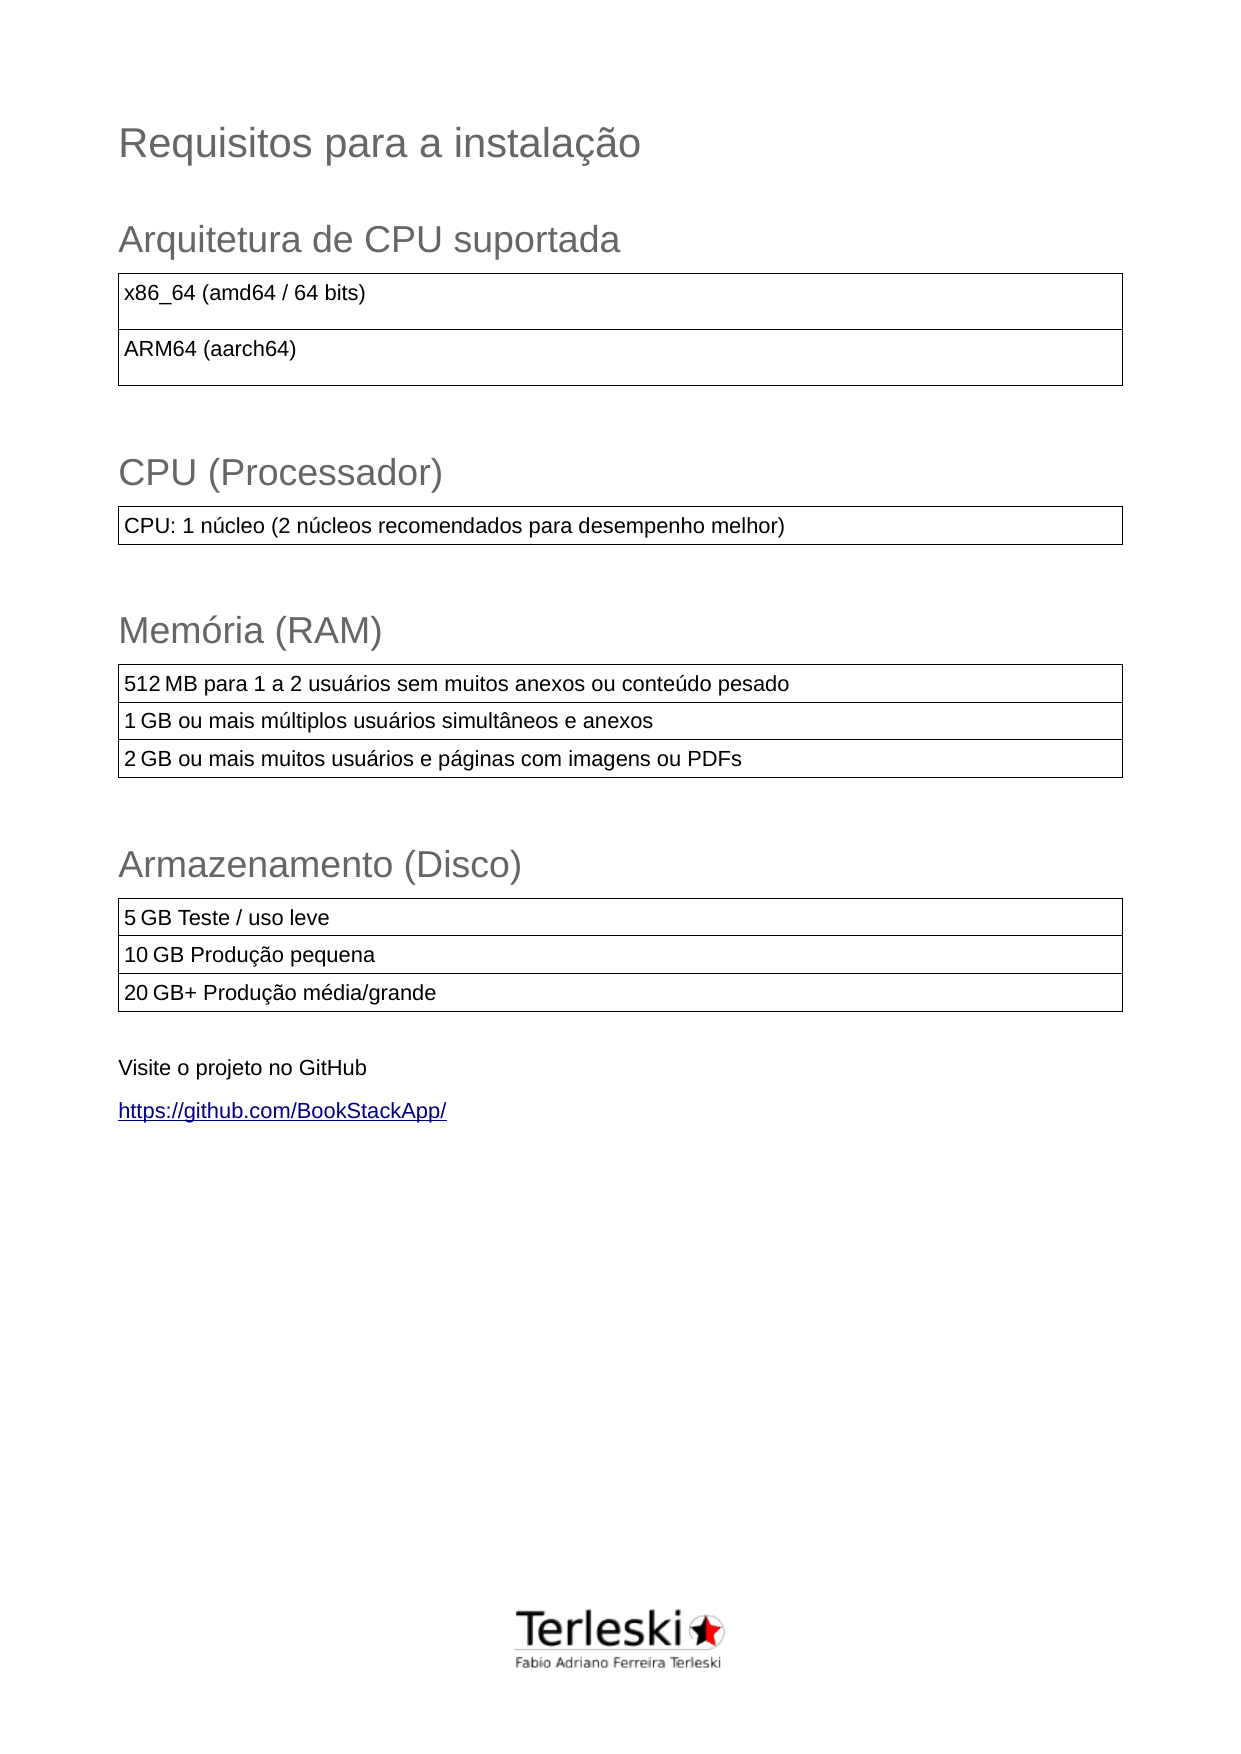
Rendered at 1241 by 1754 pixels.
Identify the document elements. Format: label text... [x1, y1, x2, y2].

subtitle Memória (RAM) [118, 608, 1122, 651]
table_cell 20 GB+ Produção média/grande [119, 974, 1122, 1011]
table_cell 10 GB Produção pequena [119, 936, 1122, 973]
table_header CPU: 1 núcleo (2 núcleos recomendados para desempenho melhor) [119, 507, 1122, 543]
text Visite o projeto no GitHub [118, 1055, 1122, 1080]
table_cell 1 GB ou mais múltiplos usuários simultâneos e anexos [119, 703, 1122, 739]
subtitle Requisitos para a instalação [118, 118, 1122, 166]
picture [513, 1607, 727, 1673]
table_header x86_64 (amd64 / 64 bits) [119, 274, 1122, 329]
table_cell ARM64 (aarch64) [119, 330, 1122, 385]
subtitle Arquitetura de CPU suportada [118, 217, 1122, 261]
subtitle Armazenamento (Disco) [118, 842, 1122, 885]
table_header 5 GB Teste / uso leve [119, 899, 1122, 935]
subtitle CPU (Processador) [118, 450, 1122, 493]
table_header 512 MB para 1 a 2 usuários sem muitos anexos ou conteúdo pesado [119, 665, 1122, 702]
text https://github.com/BookStackApp/ [118, 1098, 1122, 1123]
table_cell 2 GB ou mais muitos usuários e páginas com imagens ou PDFs [119, 740, 1122, 777]
